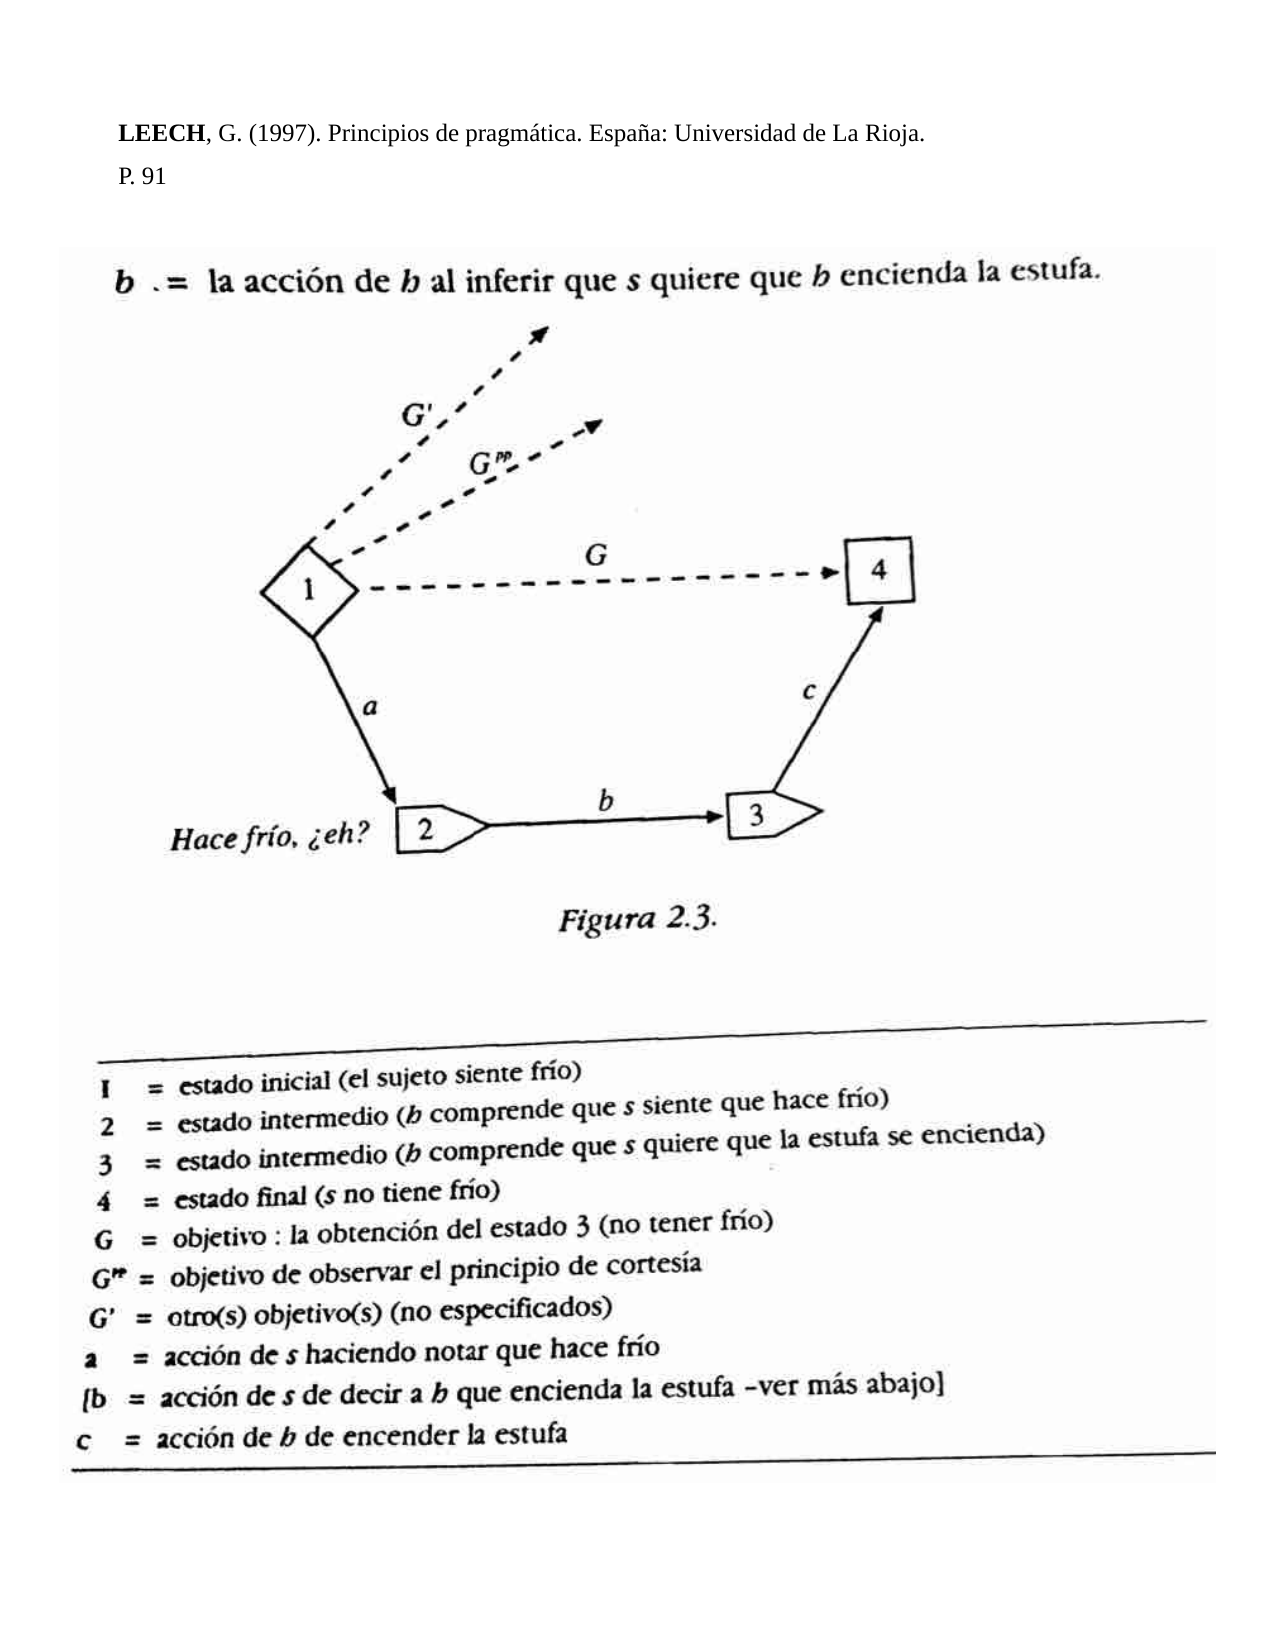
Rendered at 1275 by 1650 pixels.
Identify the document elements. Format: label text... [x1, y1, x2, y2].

text P. 91 [118, 161, 1157, 190]
picture [59, 247, 1216, 1483]
text LEECH, G. (1997). Principios de pragmática. España: Universidad de La Rioja. [118, 118, 1157, 147]
